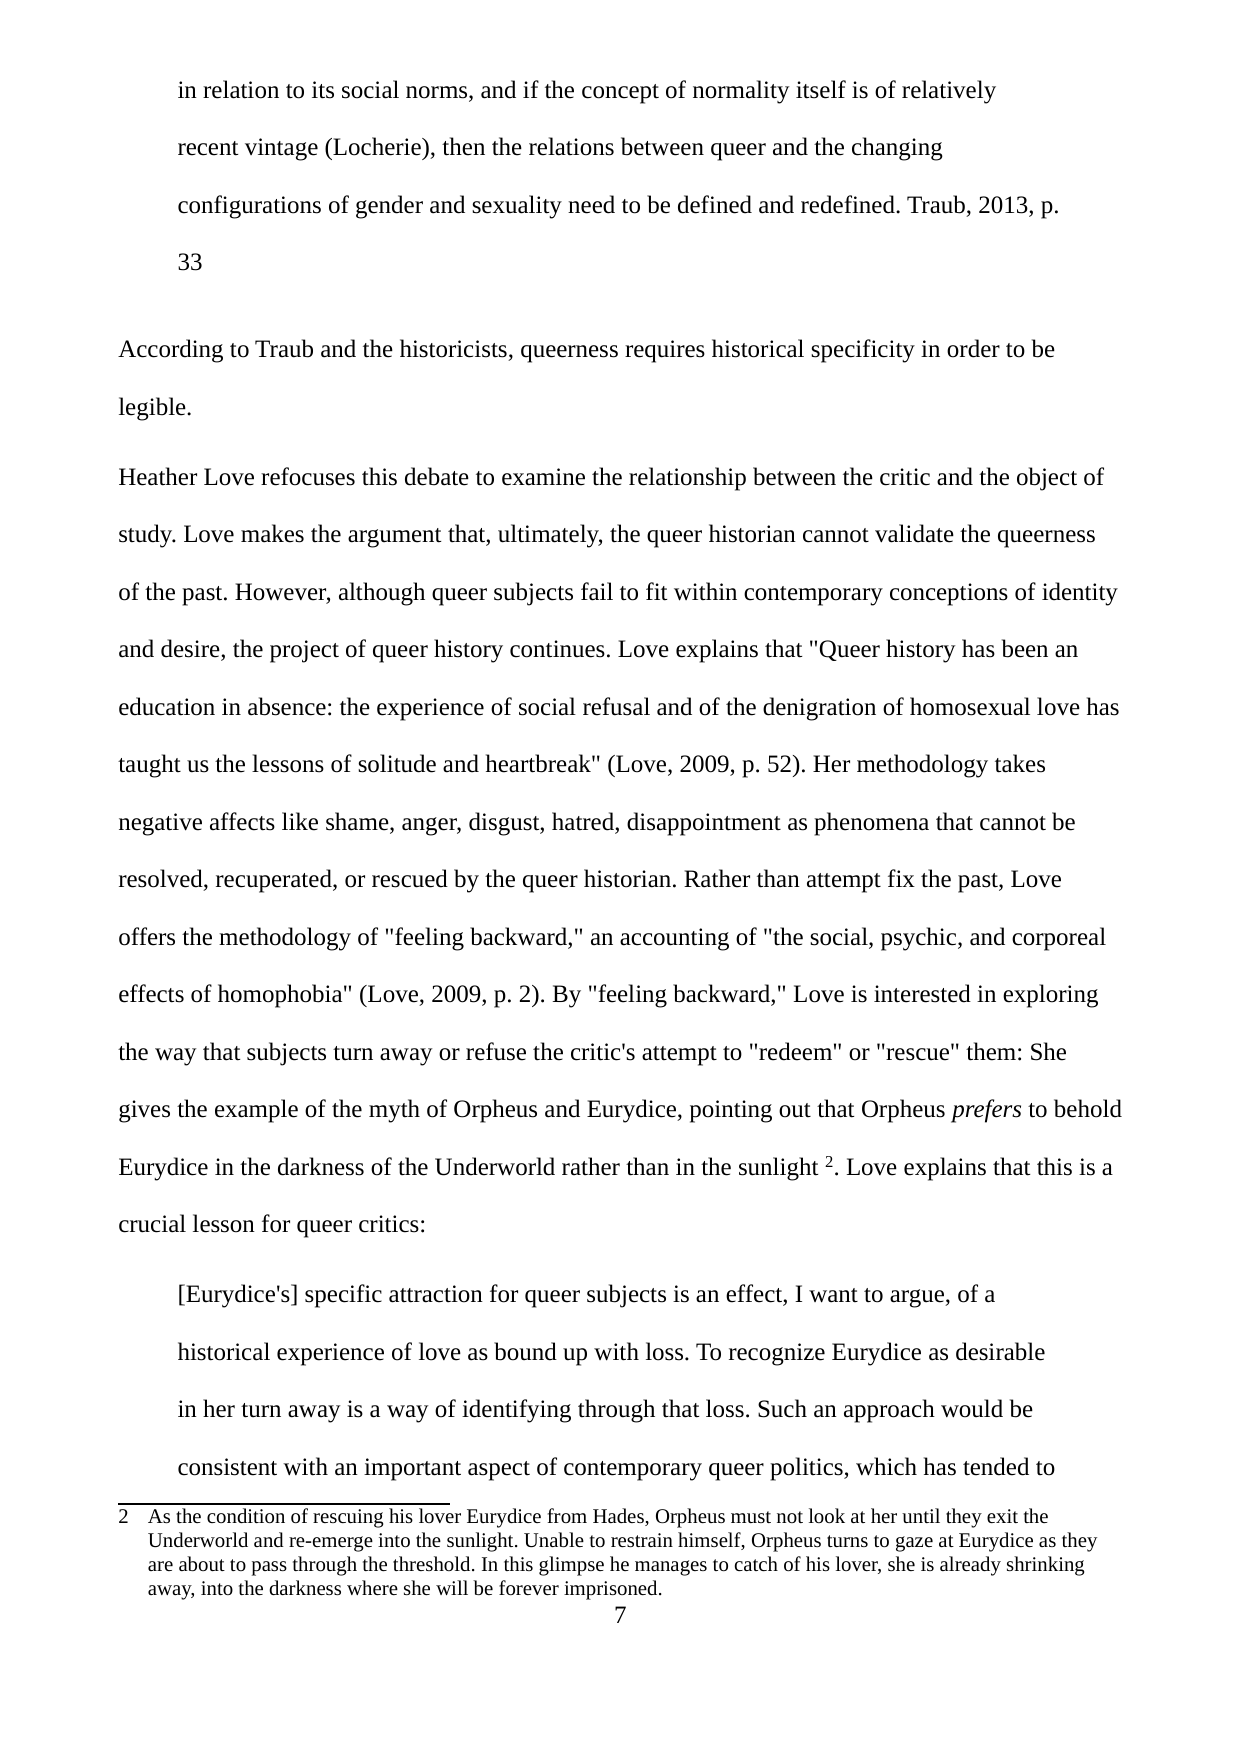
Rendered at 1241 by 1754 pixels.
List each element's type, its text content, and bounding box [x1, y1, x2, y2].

text [Eurydice's] specific attraction for queer subjects is an effect, I want to argue, of a historical experience of love as bound up with loss. To recognize Eurydice as desirable in her turn away is a way of identifying through that loss. Such an approach would be consistent with an important aspect of contemporary queer politics, which has tended to [177, 1279, 1063, 1481]
text As the condition of rescuing his lover Eurydice from Hades, Orpheus must not look at her until they exit the Underworld and re-emerge into the sunlight. Unable to restrain himself, Orpheus turns to gaze at Eurydice as they are about to pass through the threshold. In this glimpse he manages to catch of his lover, she is already shrinking away, into the darkness where she will be forever imprisoned. [118, 1504, 1122, 1600]
text Heather Love refocuses this debate to examine the relationship between the critic and the object of study. Love makes the argument that, ultimately, the queer historian cannot validate the queerness of the past. However, although queer subjects fail to fit within contemporary conceptions of identity and desire, the project of queer history continues. Love explains that "Queer history has been an education in absence: the experience of social refusal and of the denigration of homosexual love has taught us the lessons of solitude and heartbreak" (Love, 2009, p. 52). Her methodology takes negative affects like shame, anger, disgust, hatred, disappointment as phenomena that cannot be resolved, recuperated, or rescued by the queer historian. Rather than attempt fix the past, Love offers the methodology of "feeling backward," an accounting of "the social, psychic, and corporeal effects of homophobia" (Love, 2009, p. 2). By "feeling backward," Love is interested in exploring the way that subjects turn away or refuse the critic's attempt to "redeem" or "rescue" them: She gives the example of the myth of Orpheus and Eurydice, pointing out that Orpheus prefers to behold Eurydice in the darkness of the Underworld rather than in the sunlight . Love explains that this is a crucial lesson for queer critics: [118, 462, 1122, 1238]
text According to Traub and the historicists, queerness requires historical specificity in order to be legible. [118, 334, 1122, 421]
text in relation to its social norms, and if the concept of normality itself is of relatively recent vintage (Locherie), then the relations between queer and the changing configurations of gender and sexuality need to be defined and redefined. Traub, 2013, p. 33 [177, 75, 1063, 276]
